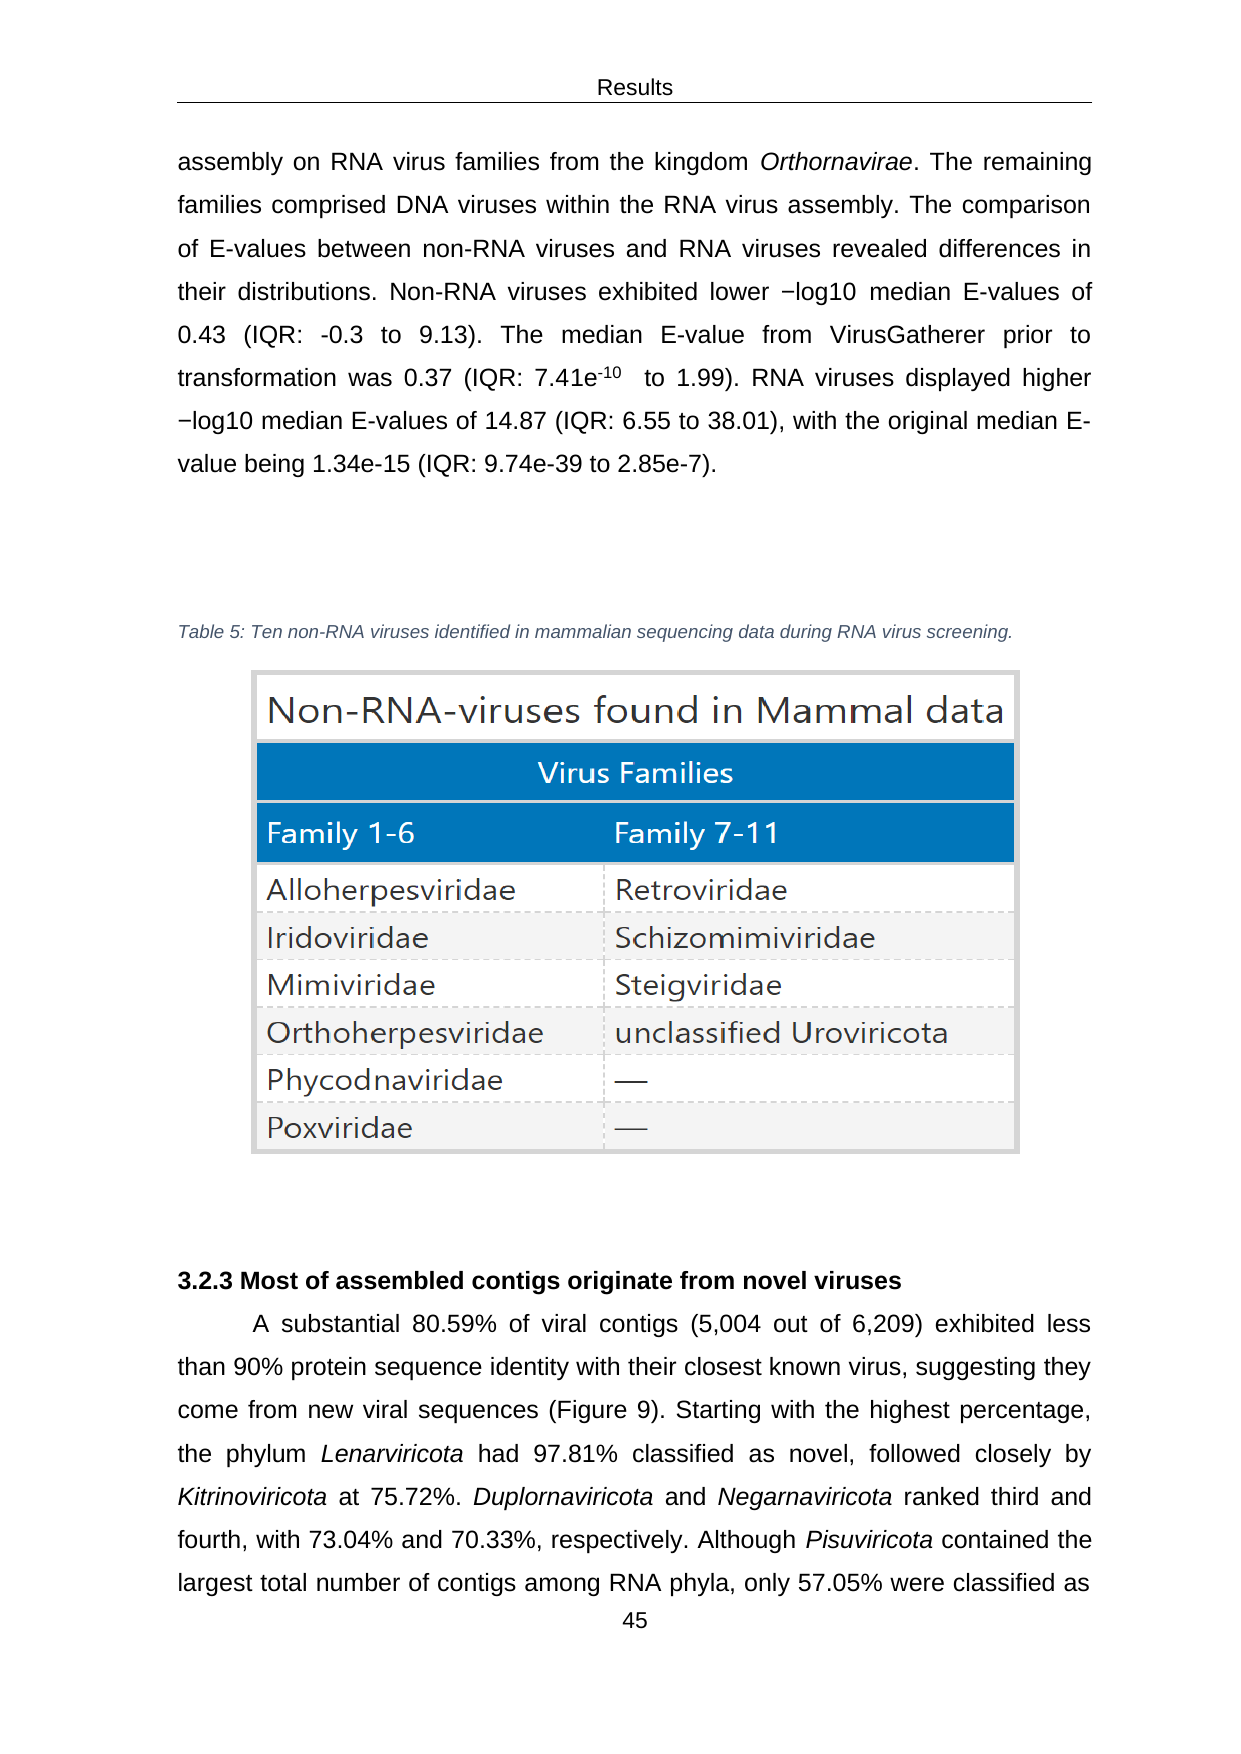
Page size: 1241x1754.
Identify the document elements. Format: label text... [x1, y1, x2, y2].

subtitle 3.2.3 Most of assembled contigs originate from novel viruses [177, 1266, 1092, 1295]
text Table 5: Ten non-RNA viruses identified in mammalian sequencing data during RNA virus screening. [177, 621, 1092, 643]
text assembly on RNA virus families from the kingdom Orthornavirae. The remaining families comprised DNA viruses within the RNA virus assembly. The comparison of E-values between non-RNA viruses and RNA viruses revealed differences in their distributions. Non-RNA viruses exhibited lower −log10 ​median E-values of 0.43 (IQR: -0.3 to 9.13). The median E-value from VirusGatherer prior to transformation was 0.37 (IQR: 7.41e-10 to 1.99). RNA viruses displayed higher −log10​ median E-values of 14.87 (IQR: 6.55 to 38.01), with the original median E-value being 1.34e-15 (IQR: 9.74e-39 to 2.85e-7). [177, 147, 1092, 478]
text A substantial 80.59% of viral contigs (5,004 out of 6,209) exhibited less than 90% protein sequence identity with their closest known virus, suggesting they come from new viral sequences (Figure 9). Starting with the highest percentage, the phylum Lenarviricota had 97.81% classified as novel, followed closely by Kitrinoviricota at 75.72%. Duplornaviricota and Negarnaviricota ranked third and fourth, with 73.04% and 70.33%, respectively. Although Pisuviricota contained the largest total number of contigs among RNA phyla, only 57.05% were classified as [177, 1309, 1092, 1597]
